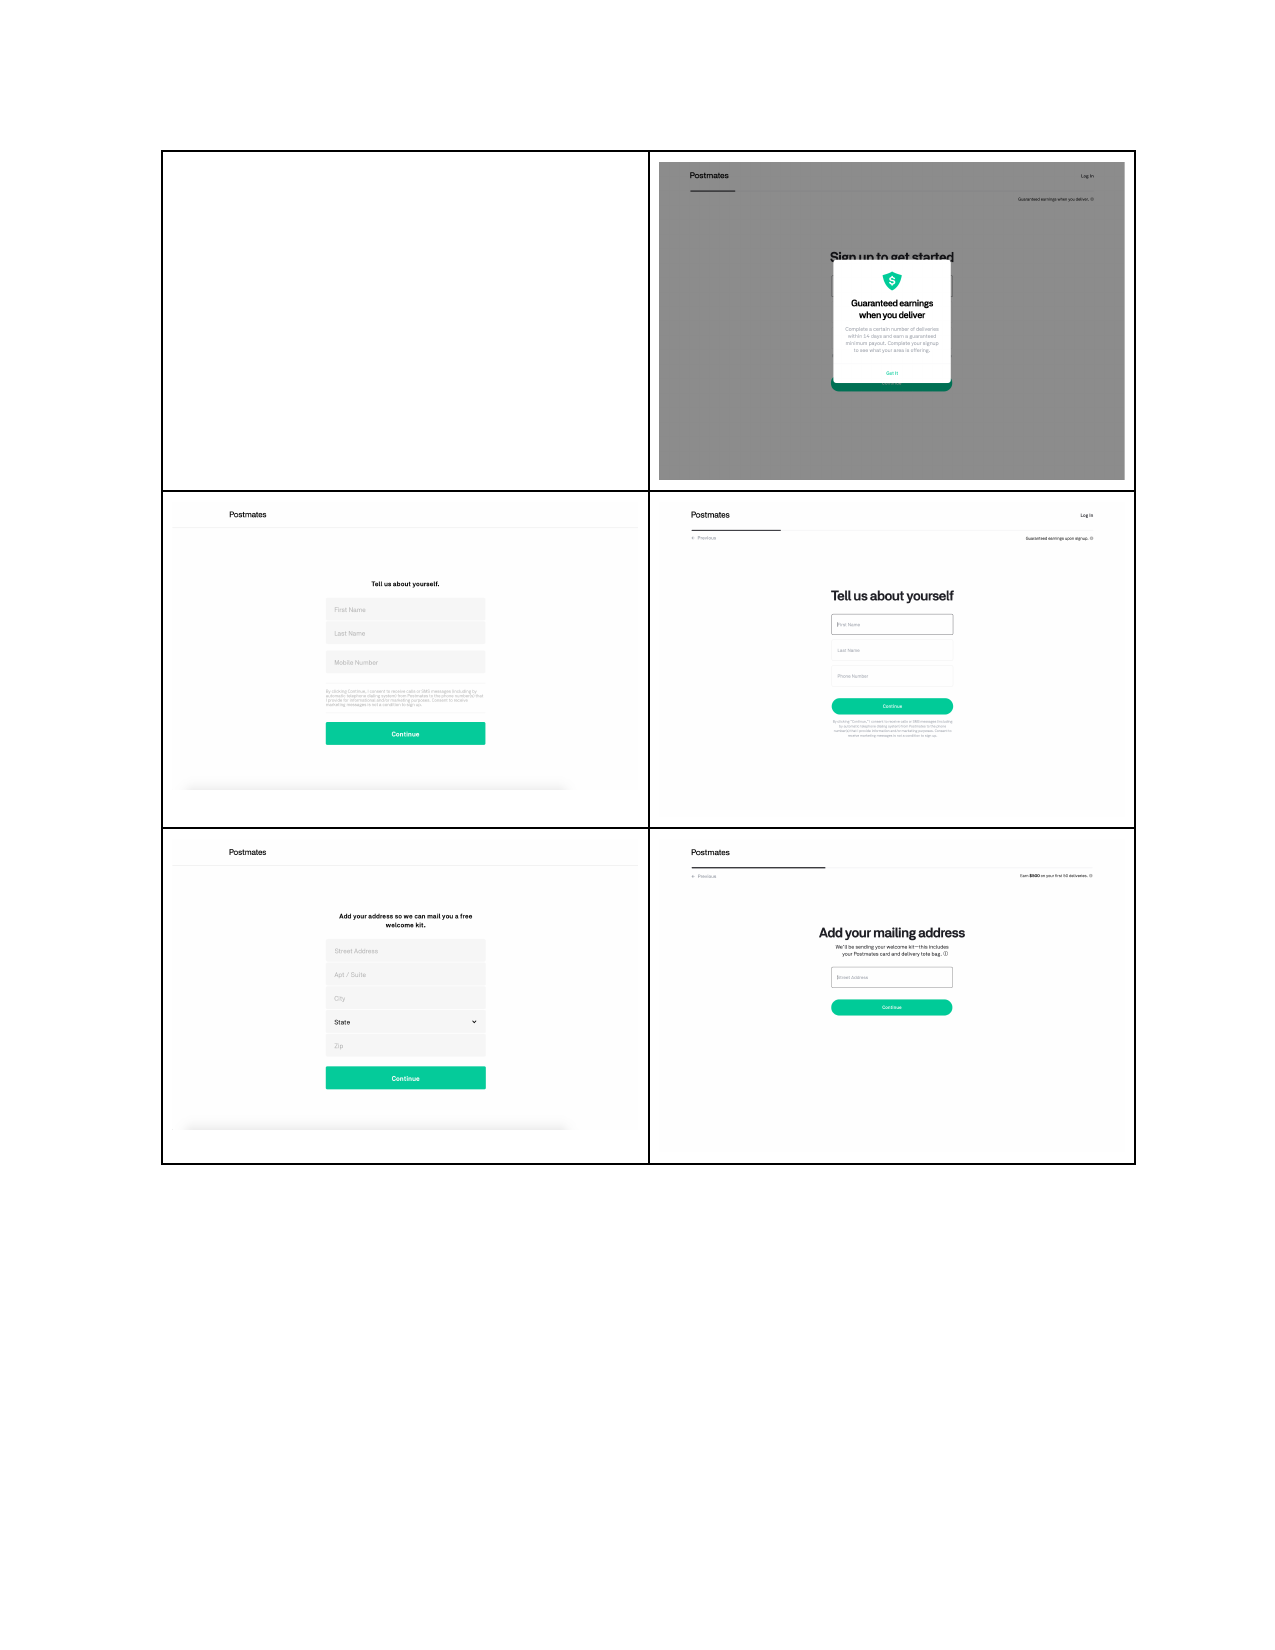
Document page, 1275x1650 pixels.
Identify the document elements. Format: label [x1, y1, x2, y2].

table_cell [163, 829, 648, 1162]
picture [659, 162, 1125, 480]
table_cell [650, 829, 1134, 1162]
table_cell [163, 492, 648, 827]
table_cell [163, 152, 648, 489]
table_cell [650, 492, 1134, 827]
table_cell [650, 152, 1134, 489]
picture [659, 839, 1125, 1152]
picture [172, 839, 638, 1130]
picture [659, 502, 1125, 817]
picture [172, 502, 638, 790]
